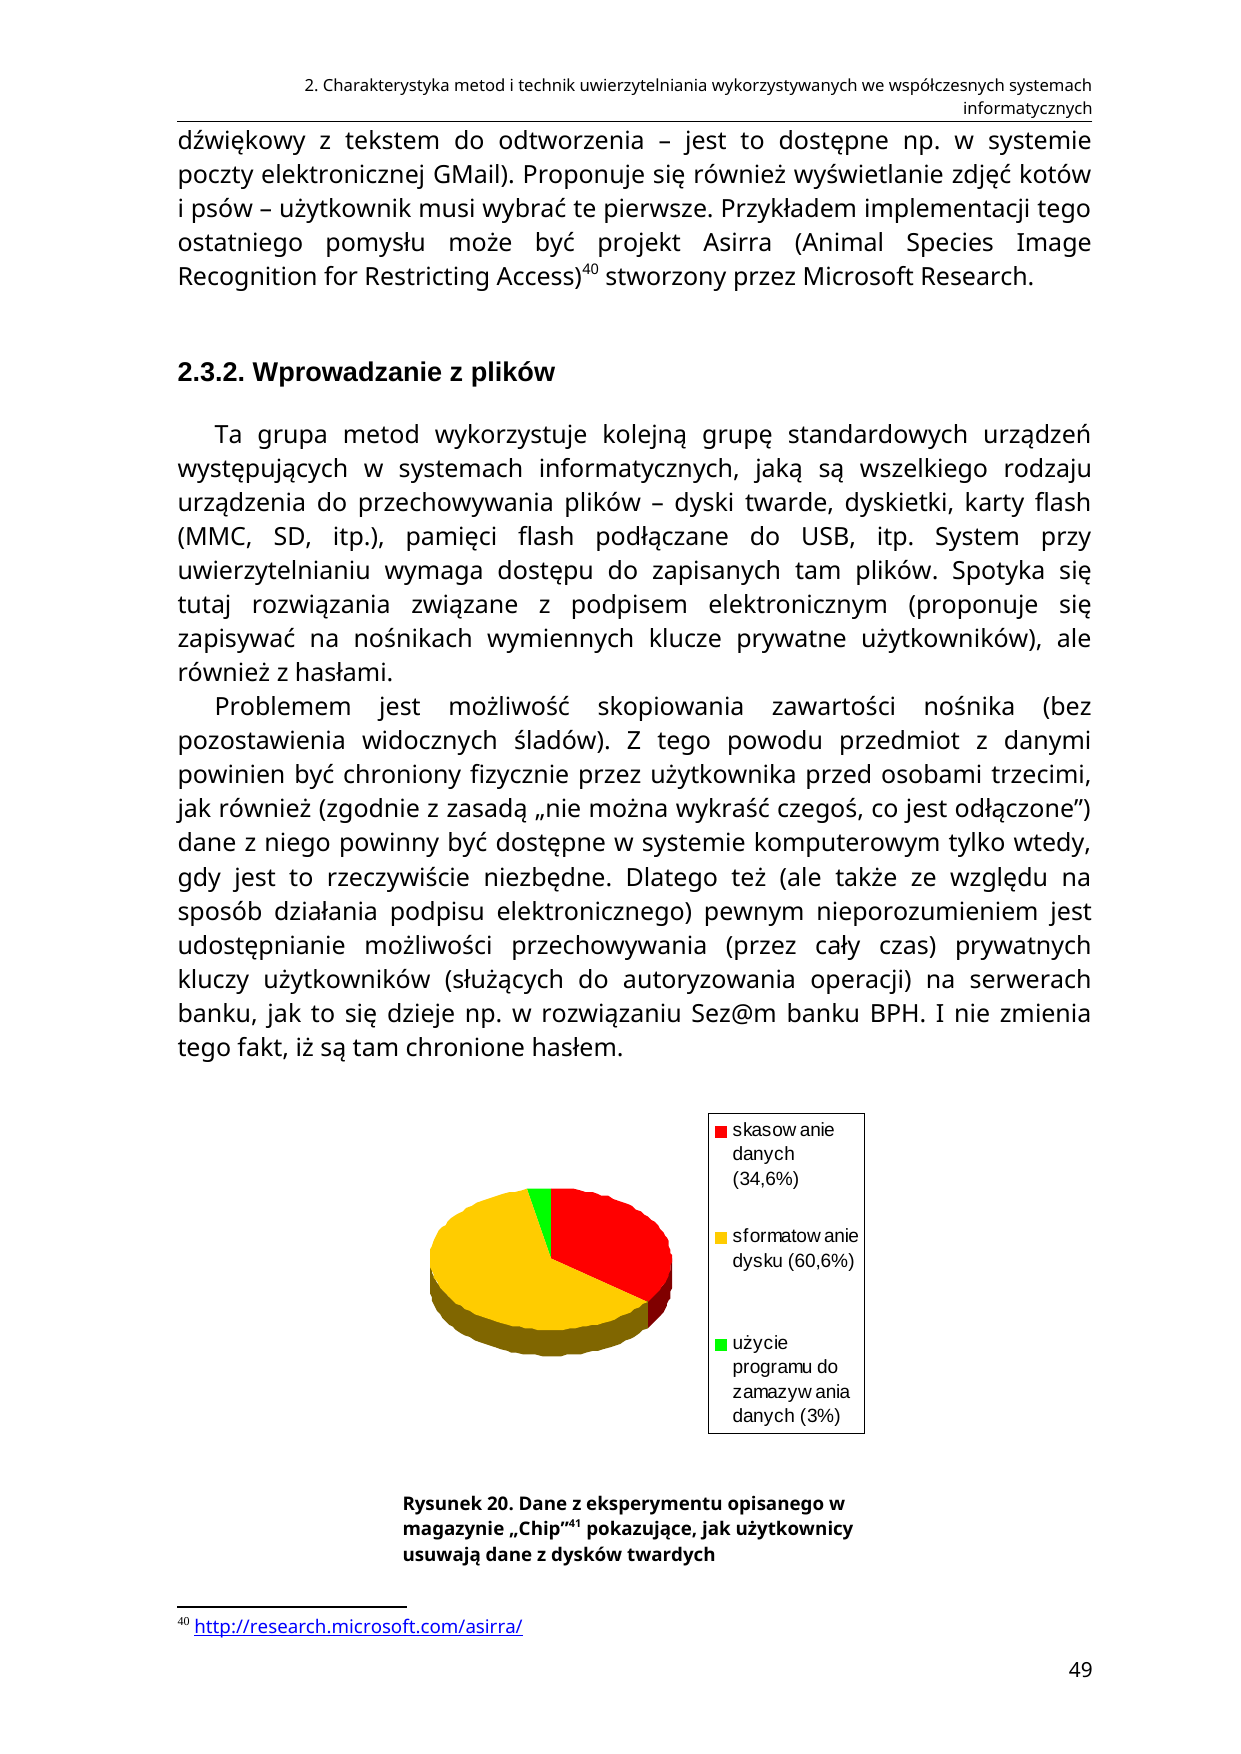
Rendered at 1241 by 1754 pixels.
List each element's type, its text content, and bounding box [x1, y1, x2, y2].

subtitle 2.3.2. Wprowadzanie z plików [177, 356, 1092, 387]
text Warto zauważyć również, że tego typu rozwiązania mogą utrudniać dostęp do niektórych systemów osobom z ograniczeniami (np. słabo widzącym). Z tych względów próbuje się np. łączyć obrazki wraz z hasłami jednorazowymi, zamiast obrazków prosić użytkownika o wpisanie wyniku działania matematycznego (jak na rysunku obok), rysować litery trójwymiarowo (rozwiązanie tEABAG_3D ze strony OCR Research Team) albo wręcz „odczytywać” głosowo użytkownikowi to, co ma wpisać (wysyłając mu plik dźwiękowy z tekstem do odtworzenia – jest to dostępne np. w systemie poczty elektronicznej GMail). Proponuje się również wyświetlanie zdjęć kotów i psów – użytkownik musi wybrać te pierwsze. Przykładem implementacji tego ostatniego pomysłu może być projekt Asirra (Animal Species Image Recognition for Restricting Access) stworzony przez Microsoft Research. [177, 122, 1092, 293]
text http://research.microsoft.com/asirra/ [177, 1613, 1092, 1639]
text Rysunek 20. Dane z eksperymentu opisanego w magazynie „Chip”41 pokazujące, jak użytkownicy usuwają dane z dysków twardych [402, 1490, 891, 1567]
text Problemem jest możliwość skopiowania zawartości nośnika (bez pozostawienia widocznych śladów). Z tego powodu przedmiot z danymi powinien być chroniony fizycznie przez użytkownika przed osobami trzecimi, jak również (zgodnie z zasadą „nie można wykraść czegoś, co jest odłączone”) dane z niego powinny być dostępne w systemie komputerowym tylko wtedy, gdy jest to rzeczywiście niezbędne. Dlatego też (ale także ze względu na sposób działania podpisu elektronicznego) pewnym nieporozumieniem jest udostępnianie możliwości przechowywania (przez cały czas) prywatnych kluczy użytkowników (służących do autoryzowania operacji) na serwerach banku, jak to się dzieje np. w rozwiązaniu Sez@m banku BPH. I nie zmienia tego fakt, iż są tam chronione hasłem. [177, 689, 1092, 1063]
text Ta grupa metod wykorzystuje kolejną grupę standardowych urządzeń występujących w systemach informatycznych, jaką są wszelkiego rodzaju urządzenia do przechowywania plików – dyski twarde, dyskietki, karty flash (MMC, SD, itp.), pamięci flash podłączane do USB, itp. System przy uwierzytelnianiu wymaga dostępu do zapisanych tam plików. Spotyka się tutaj rozwiązania związane z podpisem elektronicznym (proponuje się zapisywać na nośnikach wymiennych klucze prywatne użytkowników), ale również z hasłami. [177, 416, 1092, 689]
